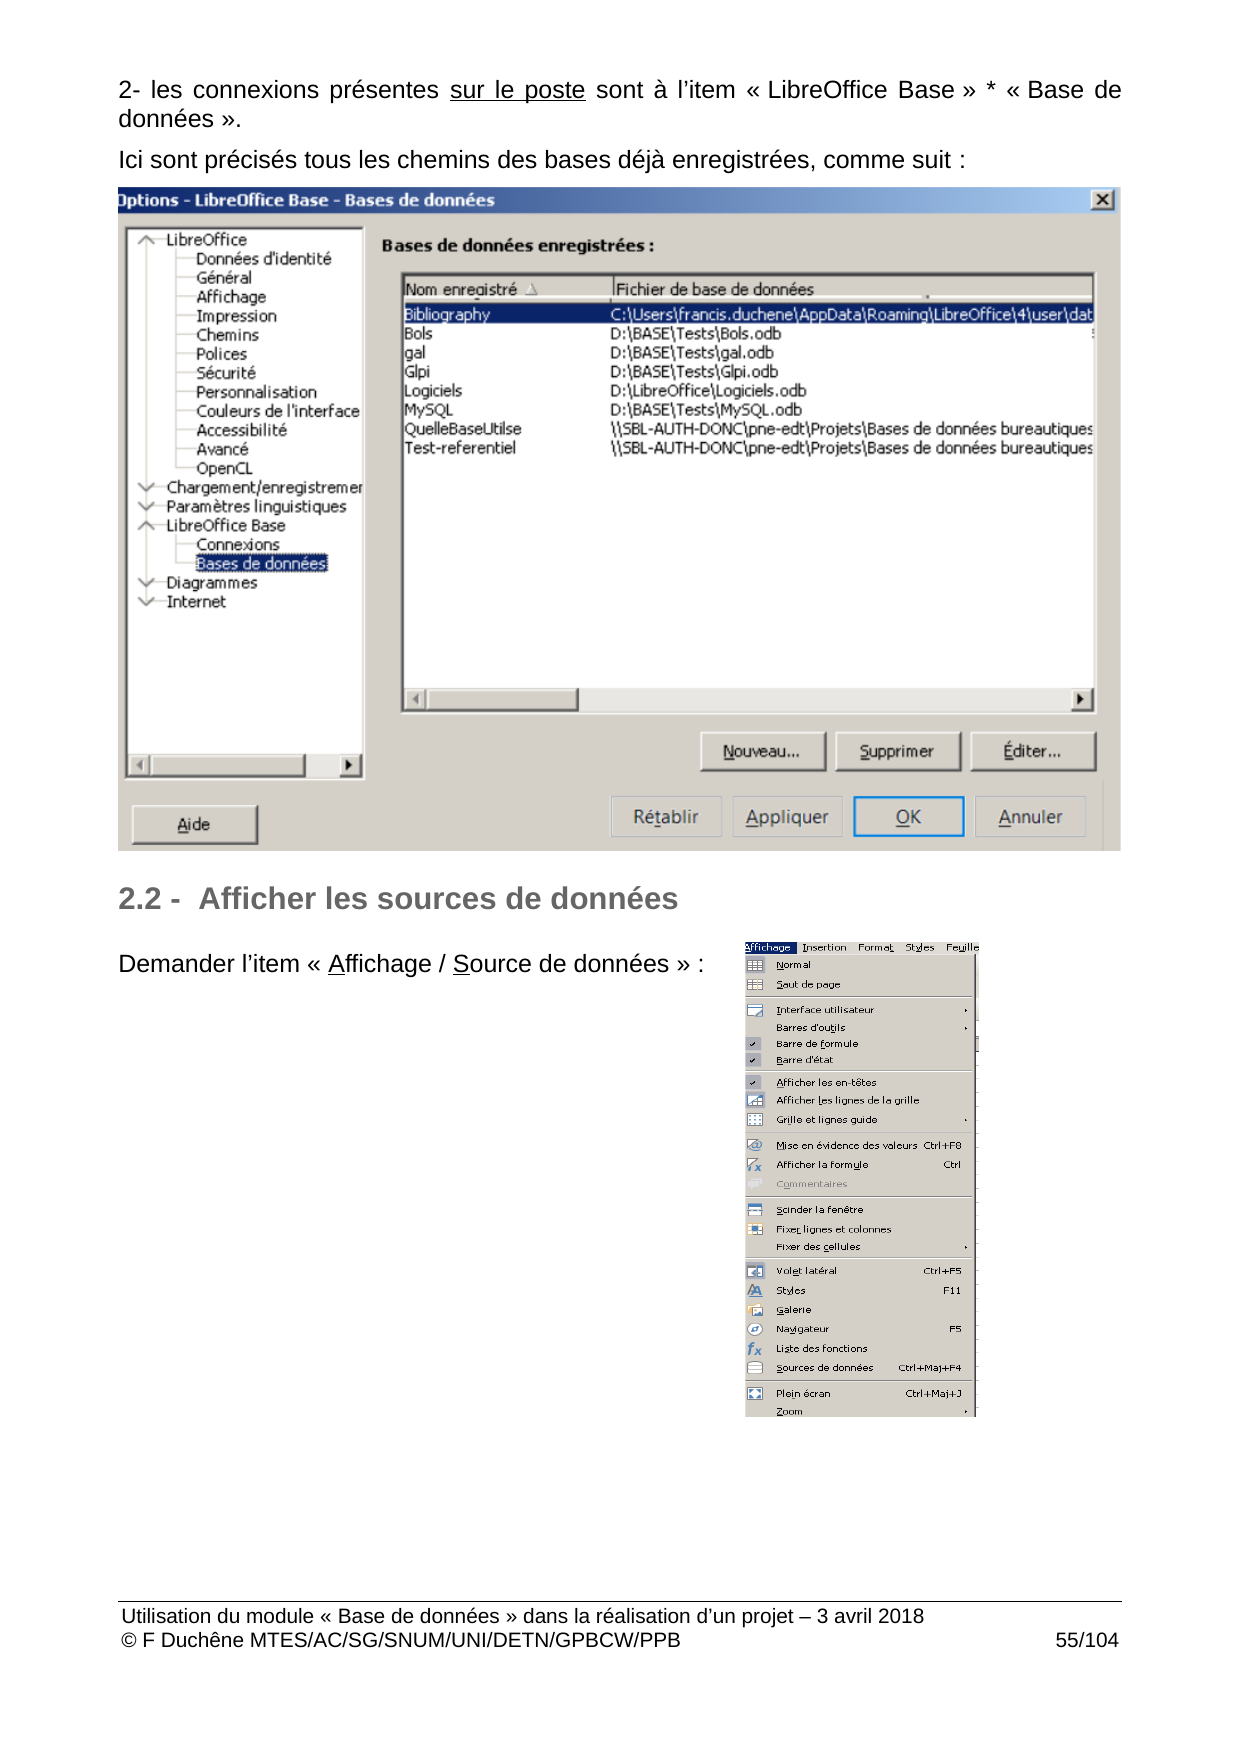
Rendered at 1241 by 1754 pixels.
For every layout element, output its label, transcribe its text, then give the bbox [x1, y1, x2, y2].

text Demander l’item « Affichage / Source de données » : [118, 949, 745, 978]
subtitle Afficher les sources de données [118, 851, 1122, 916]
text 2- les connexions présentes sur le poste sont à l’item « LibreOffice Base » * « Base de données ». [118, 75, 1122, 132]
text Ici sont précisés tous les chemins des bases déjà enregistrées, comme suit : [118, 145, 1122, 174]
text [979, 949, 1122, 978]
